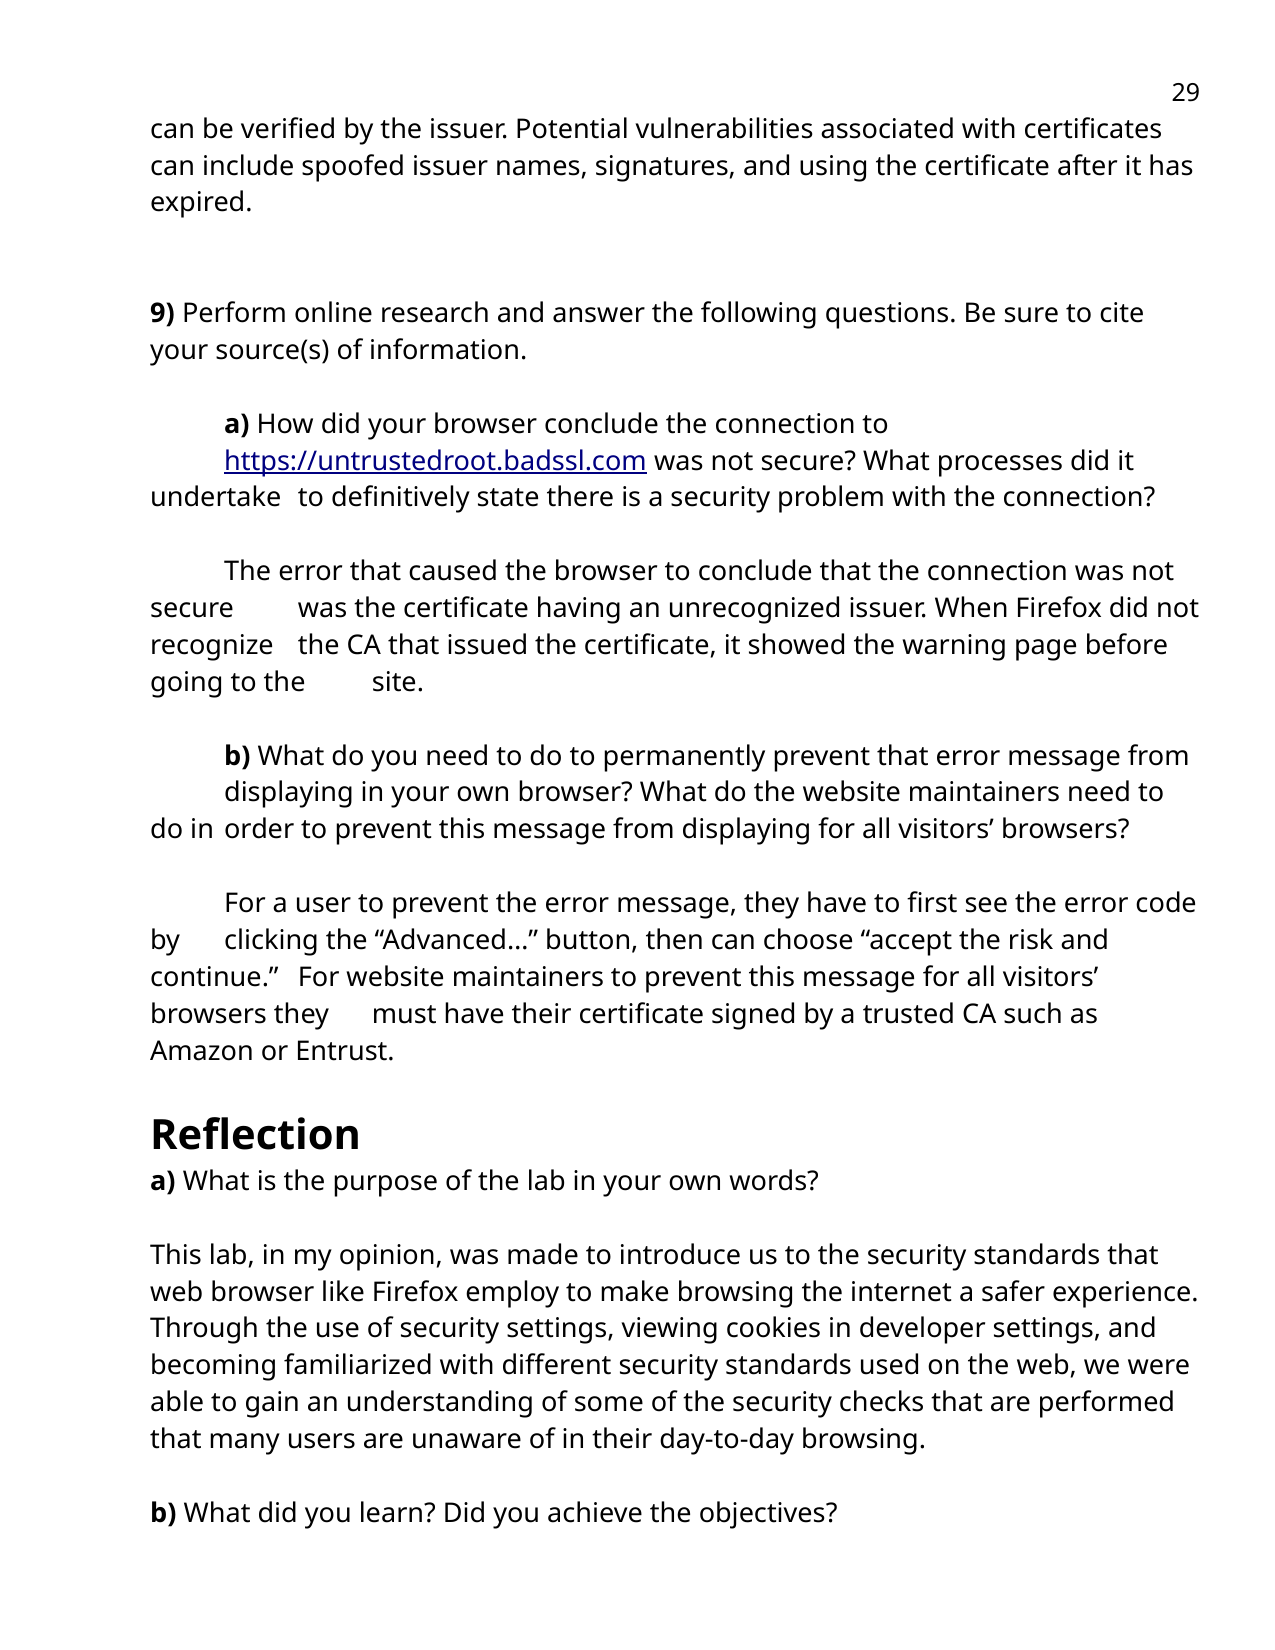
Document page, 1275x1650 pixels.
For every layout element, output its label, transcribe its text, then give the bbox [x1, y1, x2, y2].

text For a user to prevent the error message, they have to first see the error code by clicking the “Advanced…” button, then can choose “accept the risk and continue.” For website maintainers to prevent this message for all visitors’ browsers they must have their certificate signed by a trusted CA such as Amazon or Entrust. [150, 883, 1200, 1068]
text This lab, in my opinion, was made to introduce us to the security standards that web browser like Firefox employ to make browsing the internet a safer experience. Through the use of security settings, viewing cookies in developer settings, and becoming familiarized with different security standards used on the web, we were able to gain an understanding of some of the security checks that are performed that many users are unaware of in their day-to-day browsing. [150, 1235, 1200, 1456]
text b) What do you need to do to permanently prevent that error message from displaying in your own browser? What do the website maintainers need to do in order to prevent this message from displaying for all visitors’ browsers? [150, 736, 1200, 847]
text 9) Perform online research and answer the following questions. Be sure to cite your source(s) of information. [150, 293, 1200, 367]
text can be verified by the issuer. Potential vulnerabilities associated with certificates can include spoofed issuer names, signatures, and using the certificate after it has expired. [150, 109, 1200, 220]
text b) What did you learn? Did you achieve the objectives? [150, 1493, 1200, 1530]
text Reflection [150, 1105, 1200, 1161]
text a) How did your browser conclude the connection to https://untrustedroot.badssl.com was not secure? What processes did it undertake to definitively state there is a security problem with the connection? [150, 404, 1200, 515]
text The error that caused the browser to conclude that the connection was not secure was the certificate having an unrecognized issuer. When Firefox did not recognize the CA that issued the certificate, it showed the warning page before going to the site. [150, 552, 1200, 699]
text a) What is the purpose of the lab in your own words? [150, 1161, 1200, 1198]
